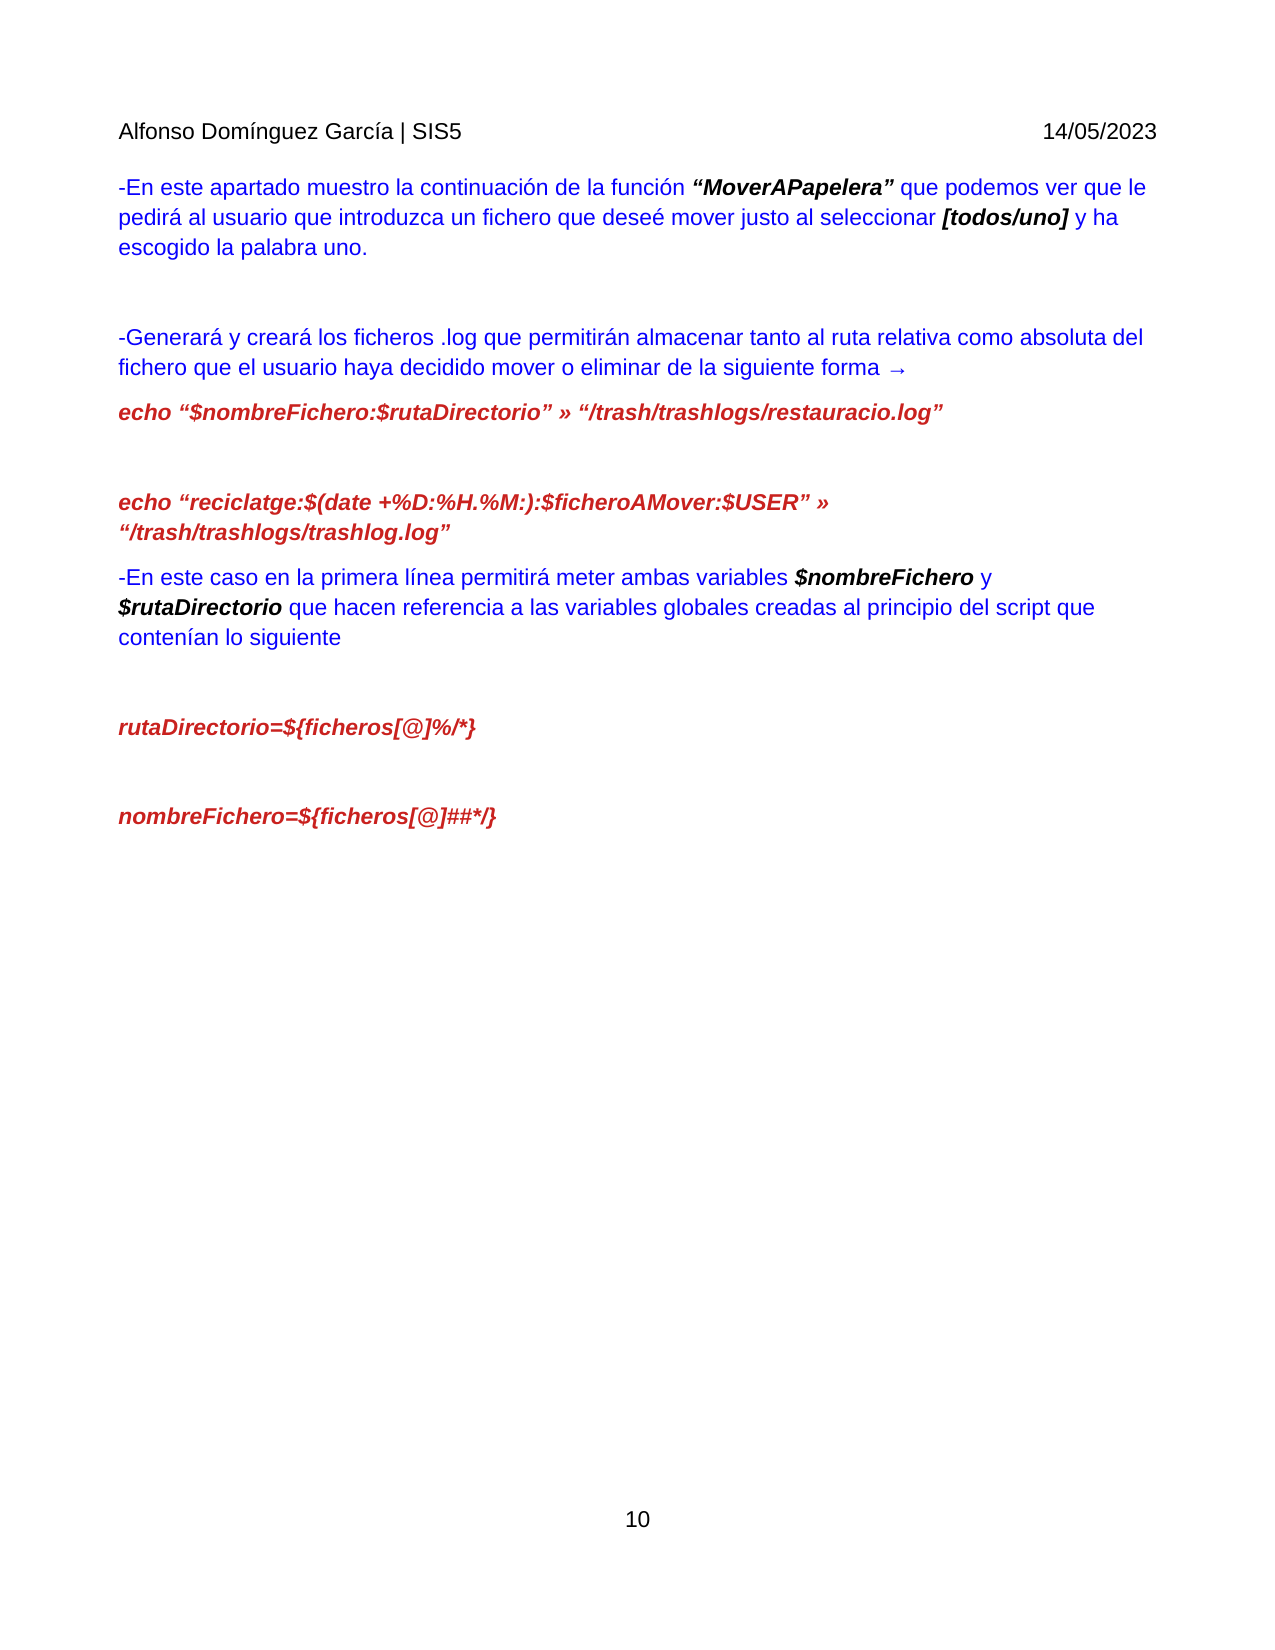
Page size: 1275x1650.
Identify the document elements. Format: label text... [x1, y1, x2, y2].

text -En este caso en la primera línea permitirá meter ambas variables $nombreFichero y $rutaDirectorio que hacen referencia a las variables globales creadas al principio del script que contenían lo siguiente [118, 563, 1157, 650]
text -En este apartado muestro la continuación de la función “MoverAPapelera” que podemos ver que le pedirá al usuario que introduzca un fichero que deseé mover justo al seleccionar [todos/uno] y ha escogido la palabra uno. [118, 174, 1157, 261]
text nombreFichero=${ficheros[@]##*/} [118, 803, 1157, 829]
text -Generará y creará los ficheros .log que permitirán almacenar tanto al ruta relativa como absoluta del fichero que el usuario haya decidido mover o eliminar de la siguiente forma → [118, 324, 1157, 381]
text echo “$nombreFichero:$rutaDirectorio” » “/trash/trashlogs/restauracio.log” [118, 399, 1157, 425]
text echo “reciclatge:$(date +%D:%H.%M:):$ficheroAMover:$USER” » “/trash/trashlogs/trashlog.log” [118, 488, 1157, 545]
text rutaDirectorio=${ficheros[@]%/*} [118, 713, 1157, 740]
